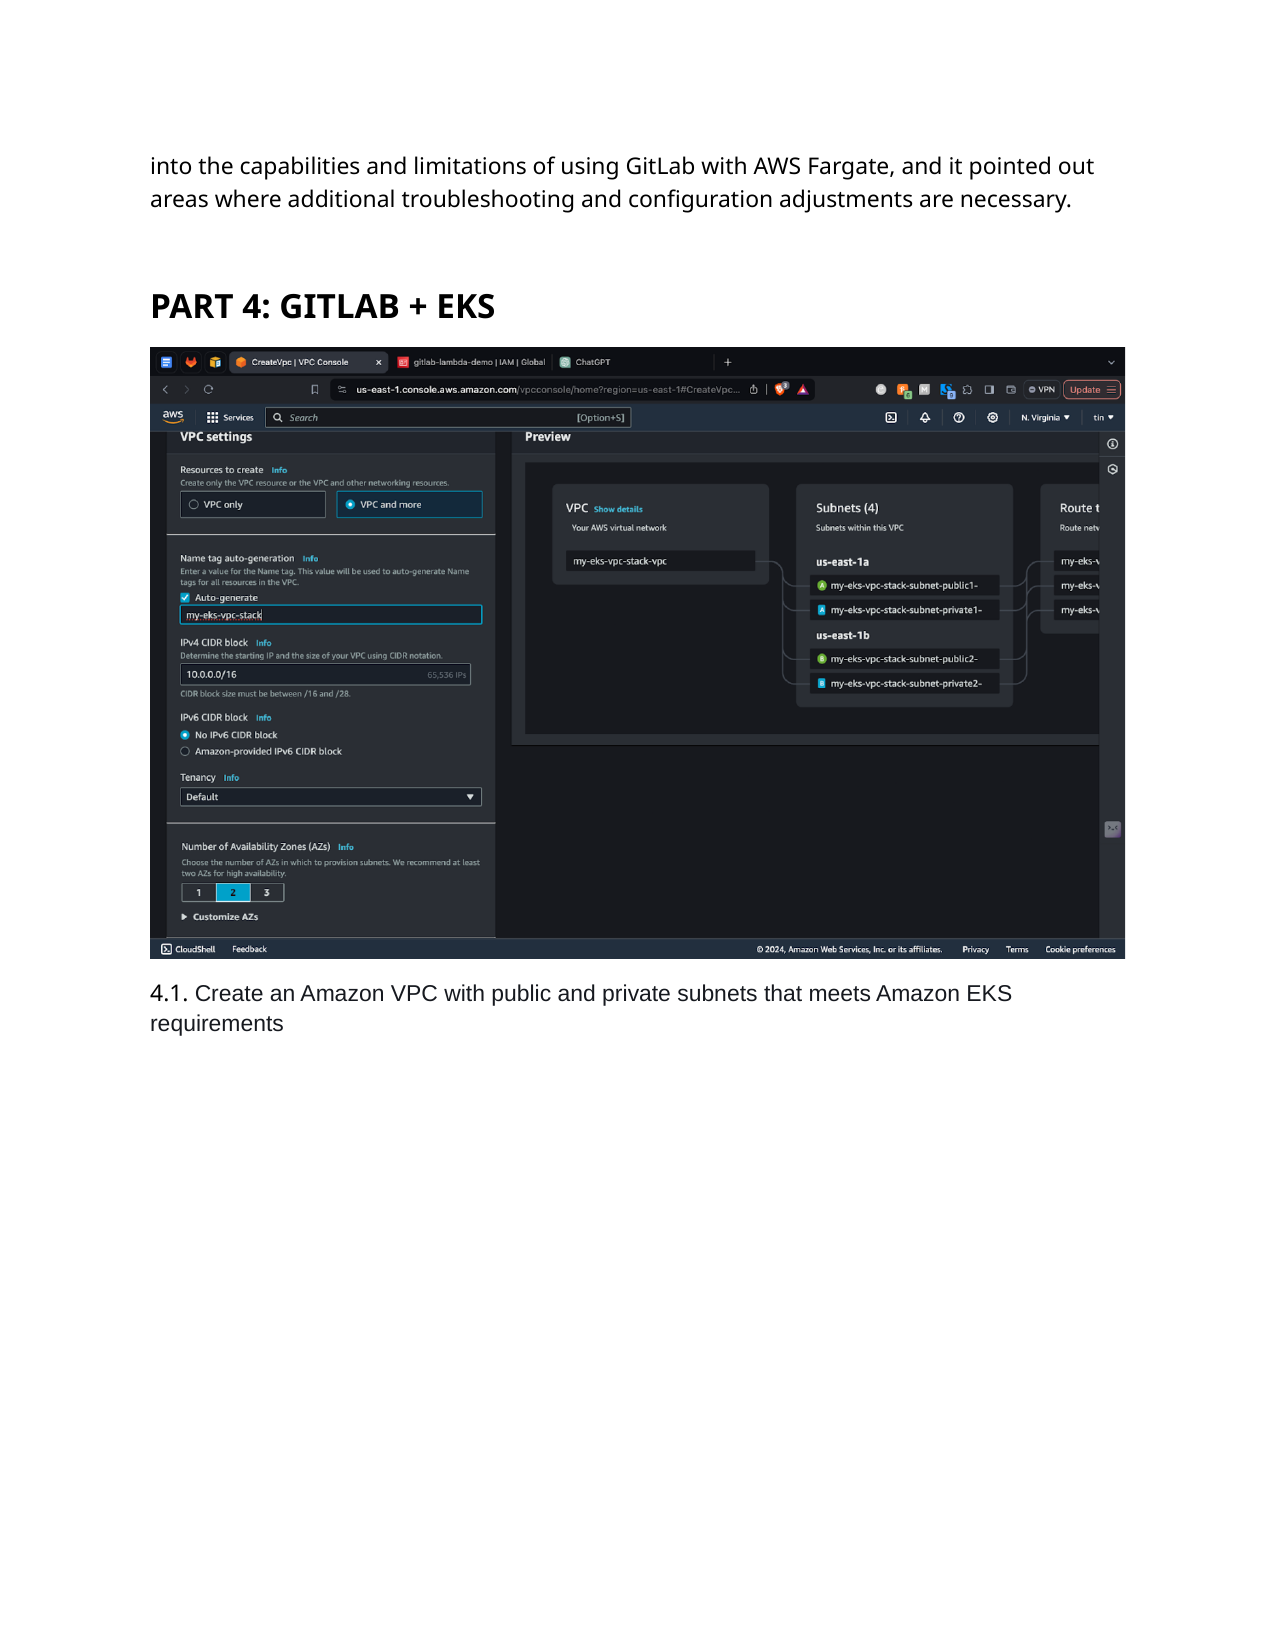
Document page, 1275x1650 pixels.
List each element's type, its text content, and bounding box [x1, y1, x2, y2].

text into the capabilities and limitations of using GitLab with AWS Fargate, and it pointed out areas where additional troubleshooting and configuration adjustments are necessary. [150, 150, 1125, 214]
text PART 4: GITLAB + EKS [150, 283, 1125, 328]
text 4.1. Create an Amazon VPC with public and private subnets that meets Amazon EKS requirements [150, 977, 1125, 1036]
